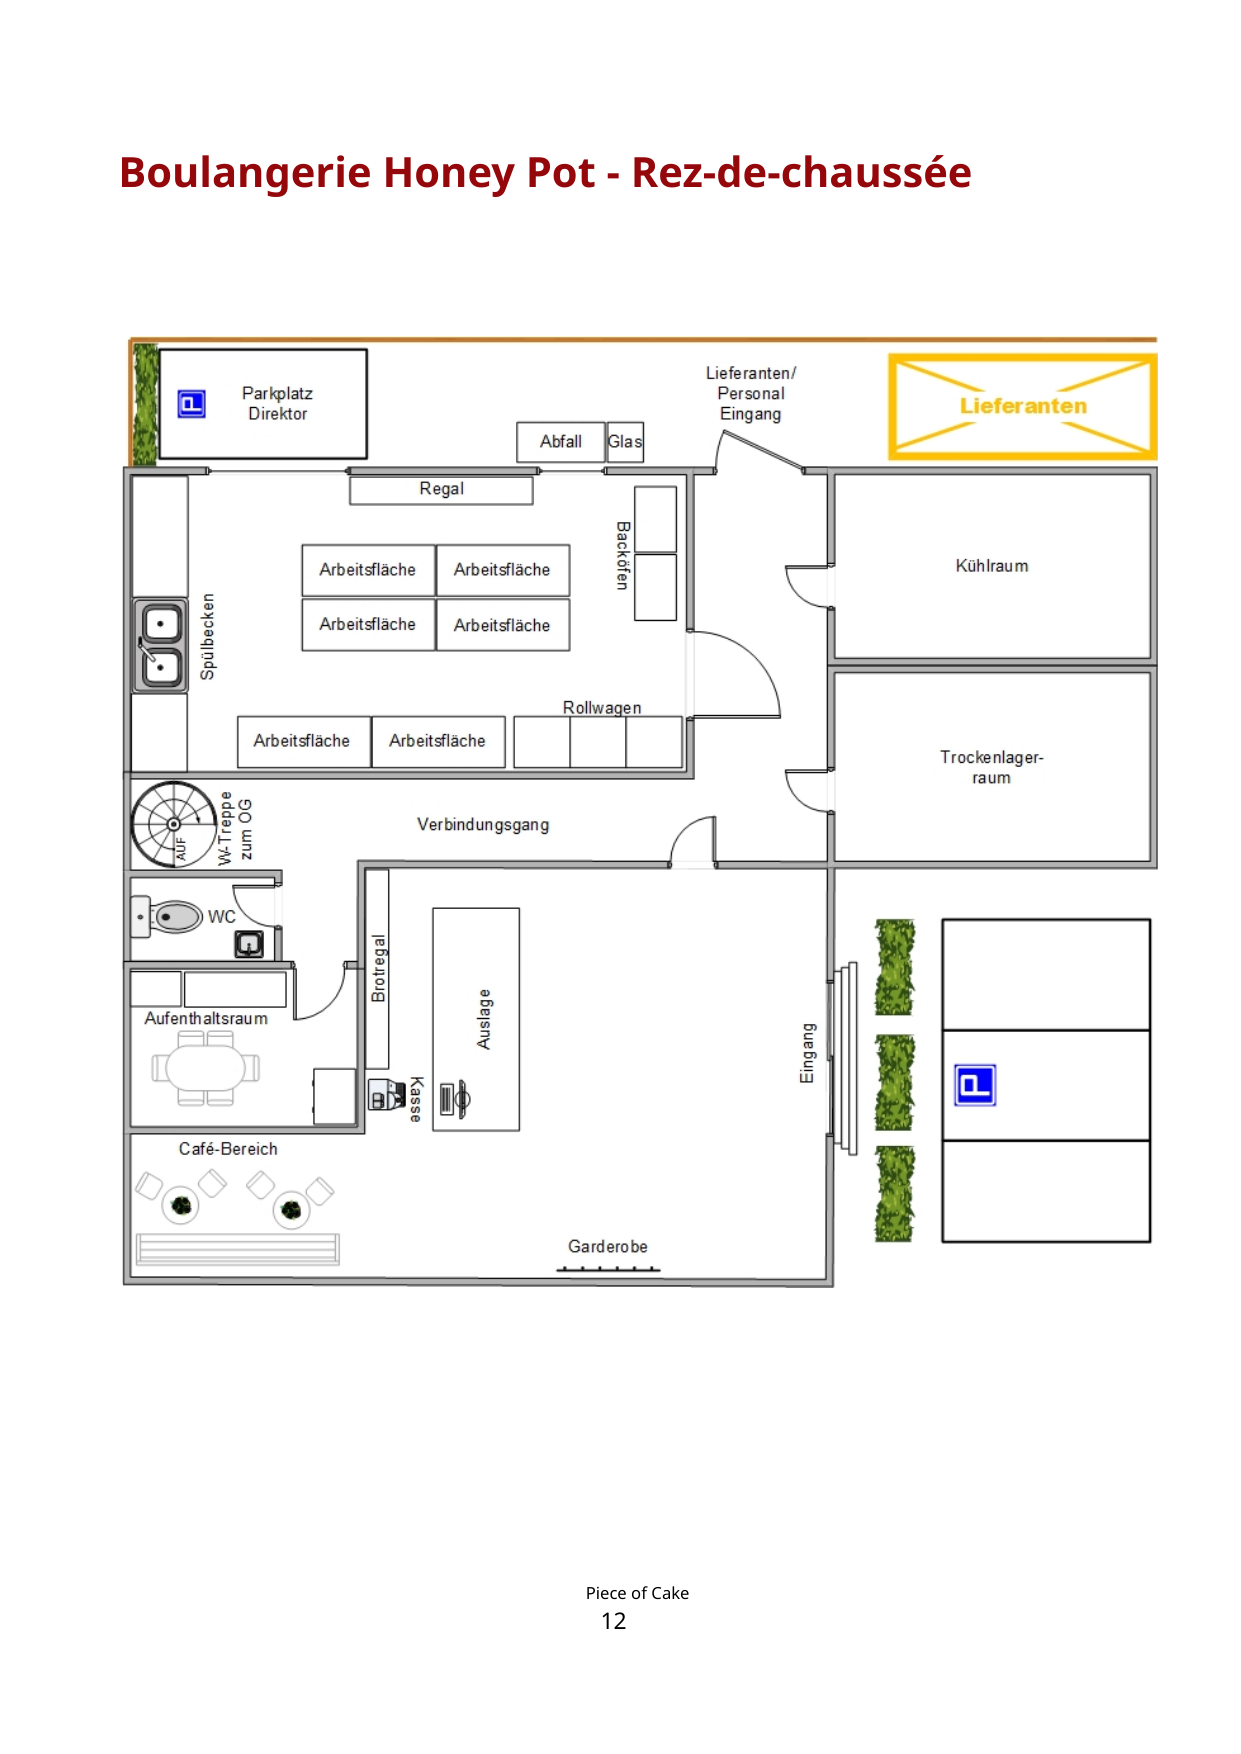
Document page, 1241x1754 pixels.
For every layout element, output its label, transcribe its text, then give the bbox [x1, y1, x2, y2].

subtitle Boulangerie Honey Pot - Rez-de-chaussée [118, 143, 1122, 200]
picture [122, 336, 1158, 1288]
